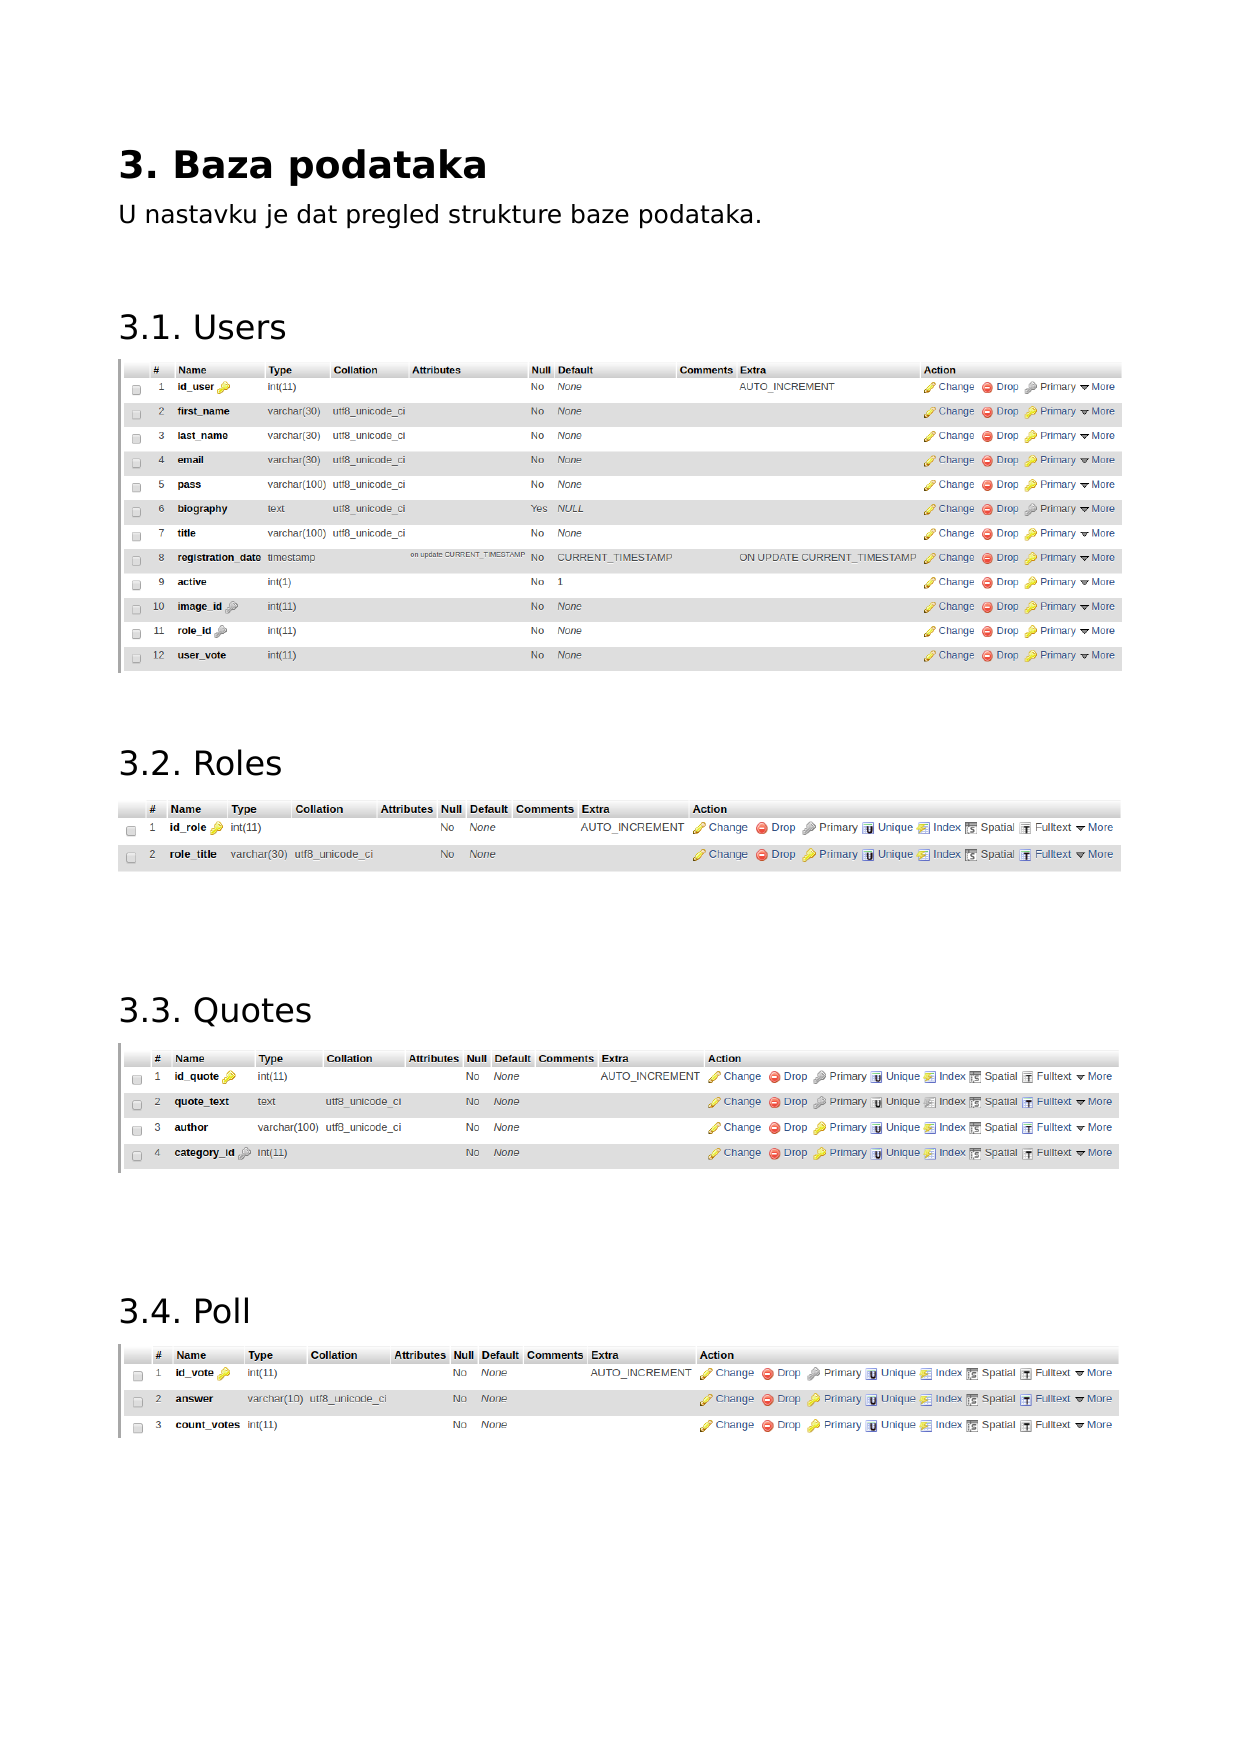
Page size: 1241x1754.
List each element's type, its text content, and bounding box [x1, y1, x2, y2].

subtitle 3.4. Poll [118, 1293, 1122, 1332]
subtitle 3.3. Quotes [118, 992, 1122, 1031]
picture [118, 359, 1123, 673]
text U nastavku je dat pregled strukture baze podataka. [118, 200, 1122, 229]
subtitle 3.2. Roles [118, 745, 1122, 784]
picture [118, 796, 1123, 872]
picture [118, 1043, 1123, 1173]
picture [118, 1344, 1123, 1438]
subtitle 3. Baza podataka [118, 143, 1122, 187]
subtitle 3.1. Users [118, 308, 1122, 347]
